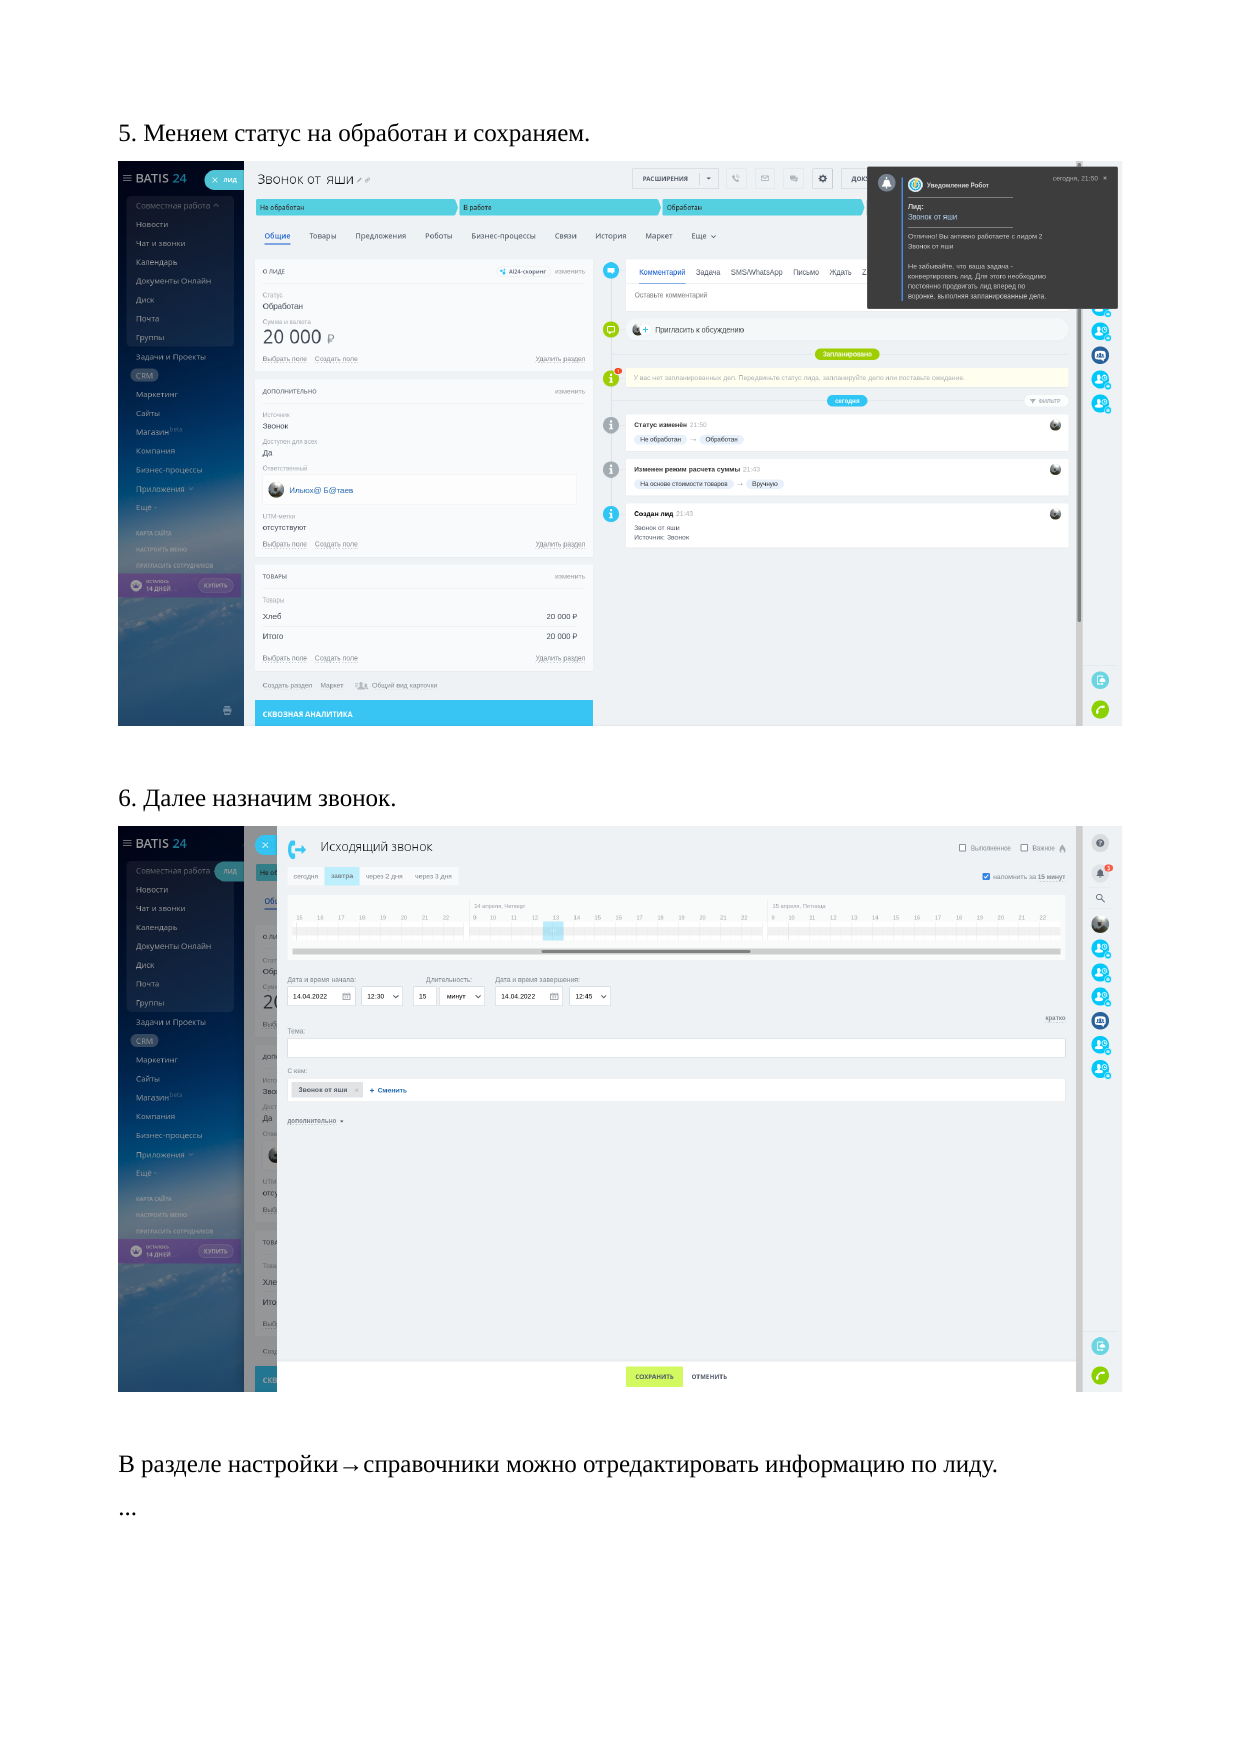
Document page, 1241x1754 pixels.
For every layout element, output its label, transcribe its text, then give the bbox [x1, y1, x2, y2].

text 5. Меняем статус на обработан и сохраняем. [118, 118, 1122, 147]
text ... [118, 1492, 1122, 1521]
text В разделе настройки→справочники можно отредактировать информацию по лиду. [118, 1449, 1122, 1477]
picture [118, 161, 1123, 726]
picture [118, 826, 1123, 1392]
text 6. Далее назначим звонок. [118, 783, 1122, 812]
